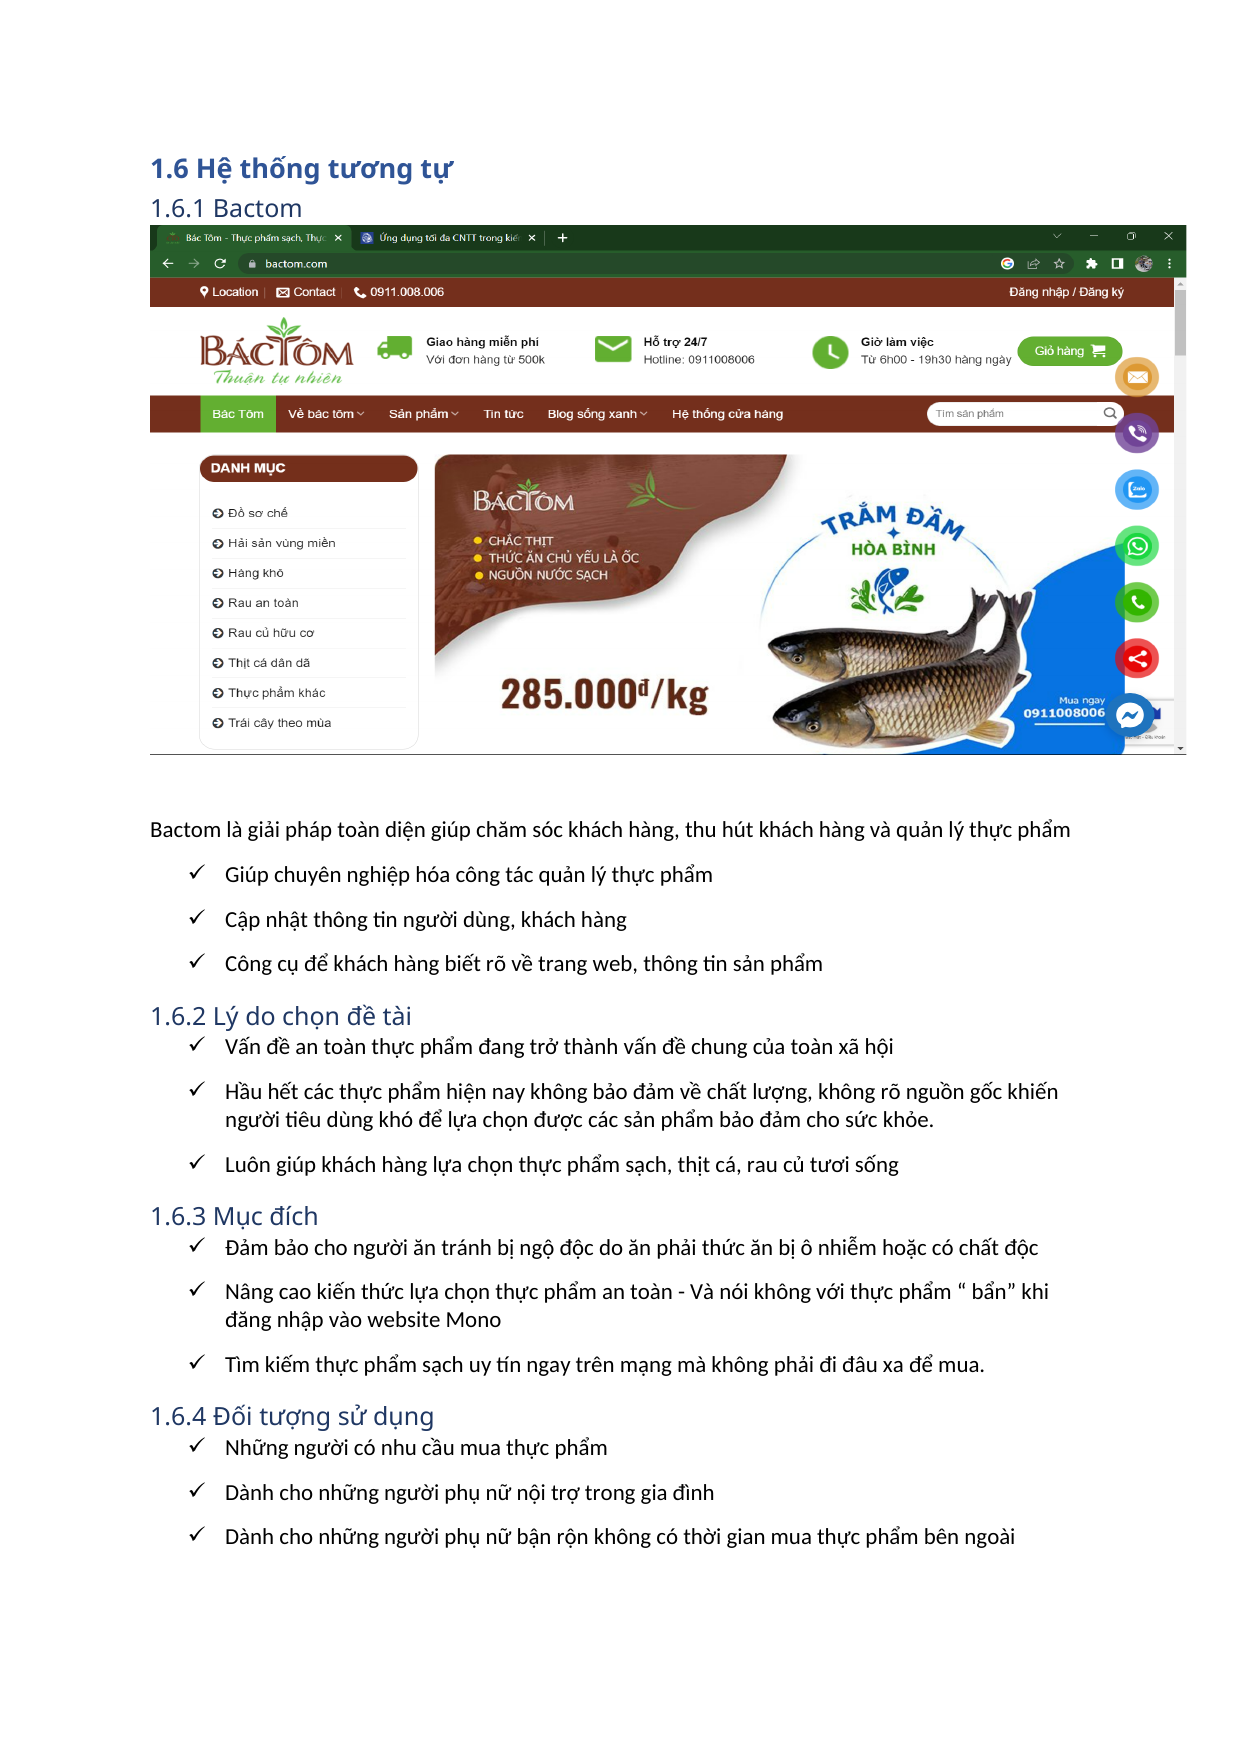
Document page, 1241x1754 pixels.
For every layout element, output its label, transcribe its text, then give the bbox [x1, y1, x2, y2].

list Đảm bảo cho người ăn tránh bị ngộ độc do ăn phải thức ăn bị ô nhiễm hoặc có chất độc [187, 1233, 1090, 1261]
subtitle 1.6.4 Đối tượng sử dụng [150, 1399, 1090, 1433]
subtitle 1.6.2 Lý do chọn đề tài [150, 998, 1090, 1032]
list Hầu hết các thực phẩm hiện nay không bảo đảm về chất lượng, không rõ nguồn gốc khiến người tiêu dùng khó để lựa chọn được các sản phẩm bảo đảm cho sức khỏe. [187, 1077, 1090, 1133]
list Giúp chuyên nghiệp hóa công tác quản lý thực phẩm [187, 860, 1090, 888]
list Vấn đề an toàn thực phẩm đang trở thành vấn đề chung của toàn xã hội [187, 1032, 1090, 1061]
list Luôn giúp khách hàng lựa chọn thực phẩm sạch, thịt cá, rau củ tươi sống [187, 1150, 1090, 1178]
list Nâng cao kiến thức lựa chọn thực phẩm an toàn - Và nói không với thực phẩm “ bẩn” khi đăng nhập vào website Mono [187, 1277, 1090, 1333]
list Cập nhật thông tin người dùng, khách hàng [187, 905, 1090, 933]
subtitle 1.6.3 Mục đích [150, 1199, 1090, 1233]
list Tìm kiếm thực phẩm sạch uy tín ngay trên mạng mà không phải đi đâu xa để mua. [187, 1350, 1090, 1378]
list Công cụ để khách hàng biết rõ về trang web, thông tin sản phẩm [187, 949, 1090, 978]
list Những người có nhu cầu mua thực phẩm [187, 1433, 1090, 1461]
list Dành cho những người phụ nữ bận rộn không có thời gian mua thực phẩm bên ngoài [187, 1522, 1090, 1551]
text Bactom là giải pháp toàn diện giúp chăm sóc khách hàng, thu hút khách hàng và quản lý thực phẩm [150, 816, 1090, 843]
subtitle 1.6 Hệ thống tương tự [150, 150, 1090, 187]
list Dành cho những người phụ nữ nội trợ trong gia đình [187, 1478, 1090, 1506]
subtitle 1.6.1 Bactom [150, 191, 1090, 225]
